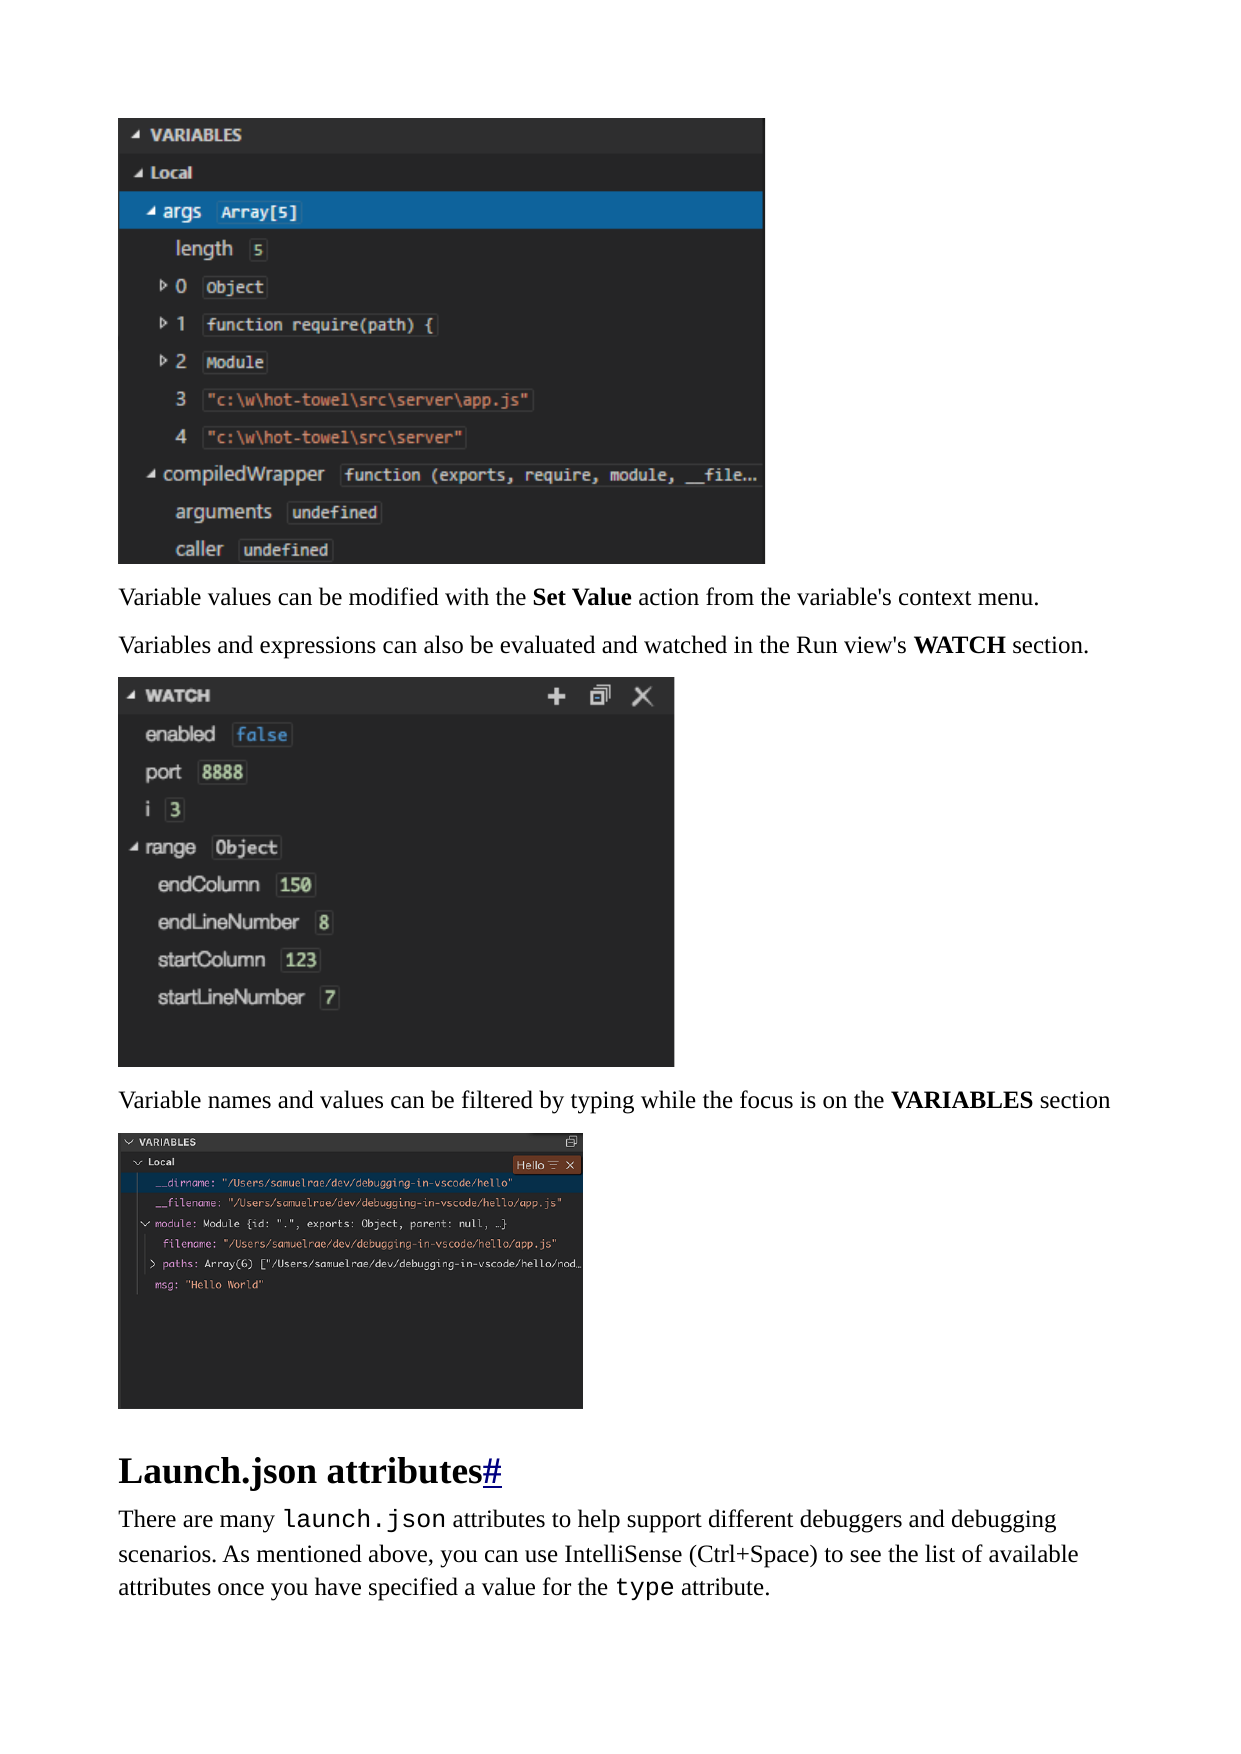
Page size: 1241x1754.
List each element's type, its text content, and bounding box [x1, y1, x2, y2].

picture [118, 1133, 583, 1409]
text There are many launch.json attributes to help support different debuggers and debugging scenarios. As mentioned above, you can use IntelliSense (Ctrl+Space) to see the list of available attributes once you have specified a value for the type attribute. [118, 1504, 1122, 1603]
text Variable values can be modified with the Set Value action from the variable's context menu. [118, 582, 1122, 611]
subtitle Launch.json attributes# [118, 1448, 1122, 1492]
picture [118, 118, 765, 564]
picture [118, 677, 675, 1067]
text Variables and expressions can also be evaluated and watched in the Run view's WATCH section. [118, 630, 1122, 659]
text Variable names and values can be filtered by typing while the focus is on the VARIABLES section [118, 1085, 1122, 1114]
